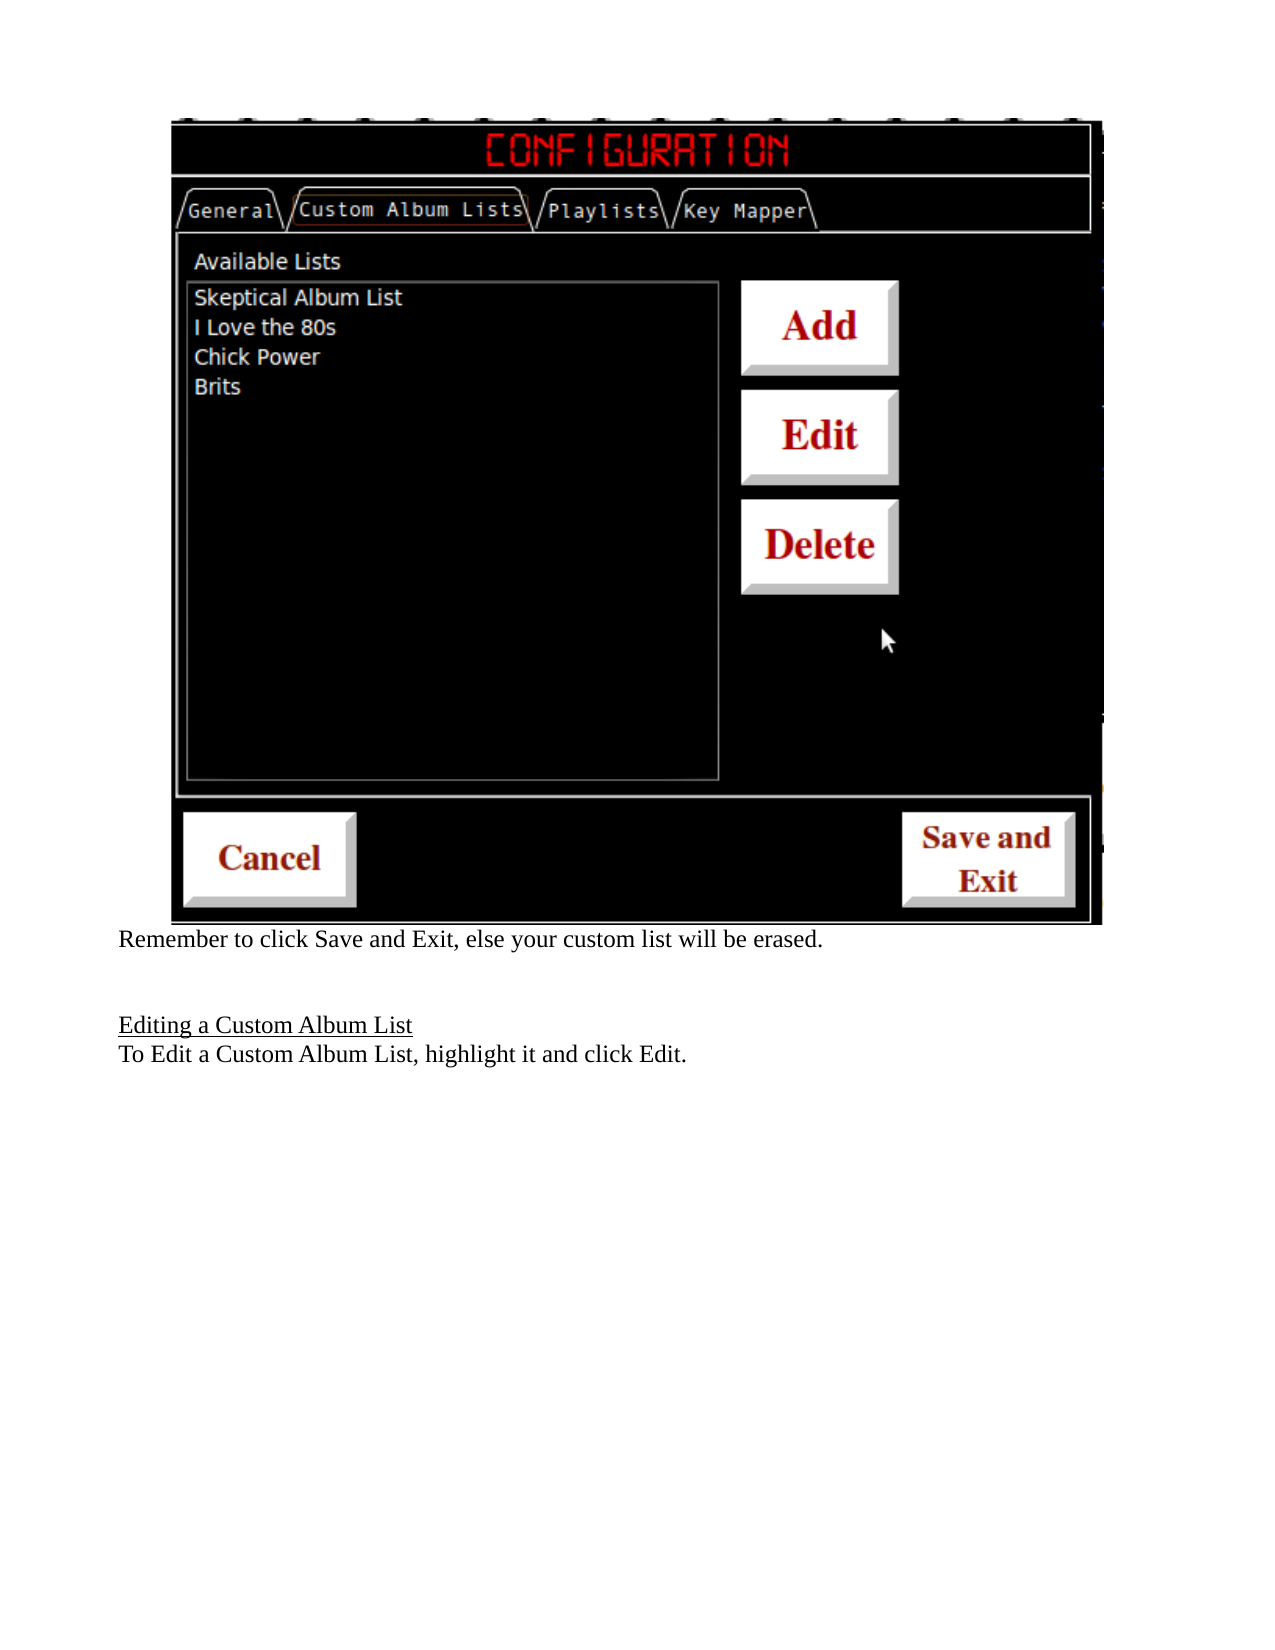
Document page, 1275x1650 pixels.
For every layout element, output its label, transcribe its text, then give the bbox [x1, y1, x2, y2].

picture [171, 118, 1104, 925]
text Remember to click Save and Exit, else your custom list will be erased. [118, 844, 1157, 953]
text To Edit a Custom Album List, highlight it and click Edit. [118, 1039, 1157, 1068]
text Editing a Custom Album List [118, 1011, 1157, 1039]
